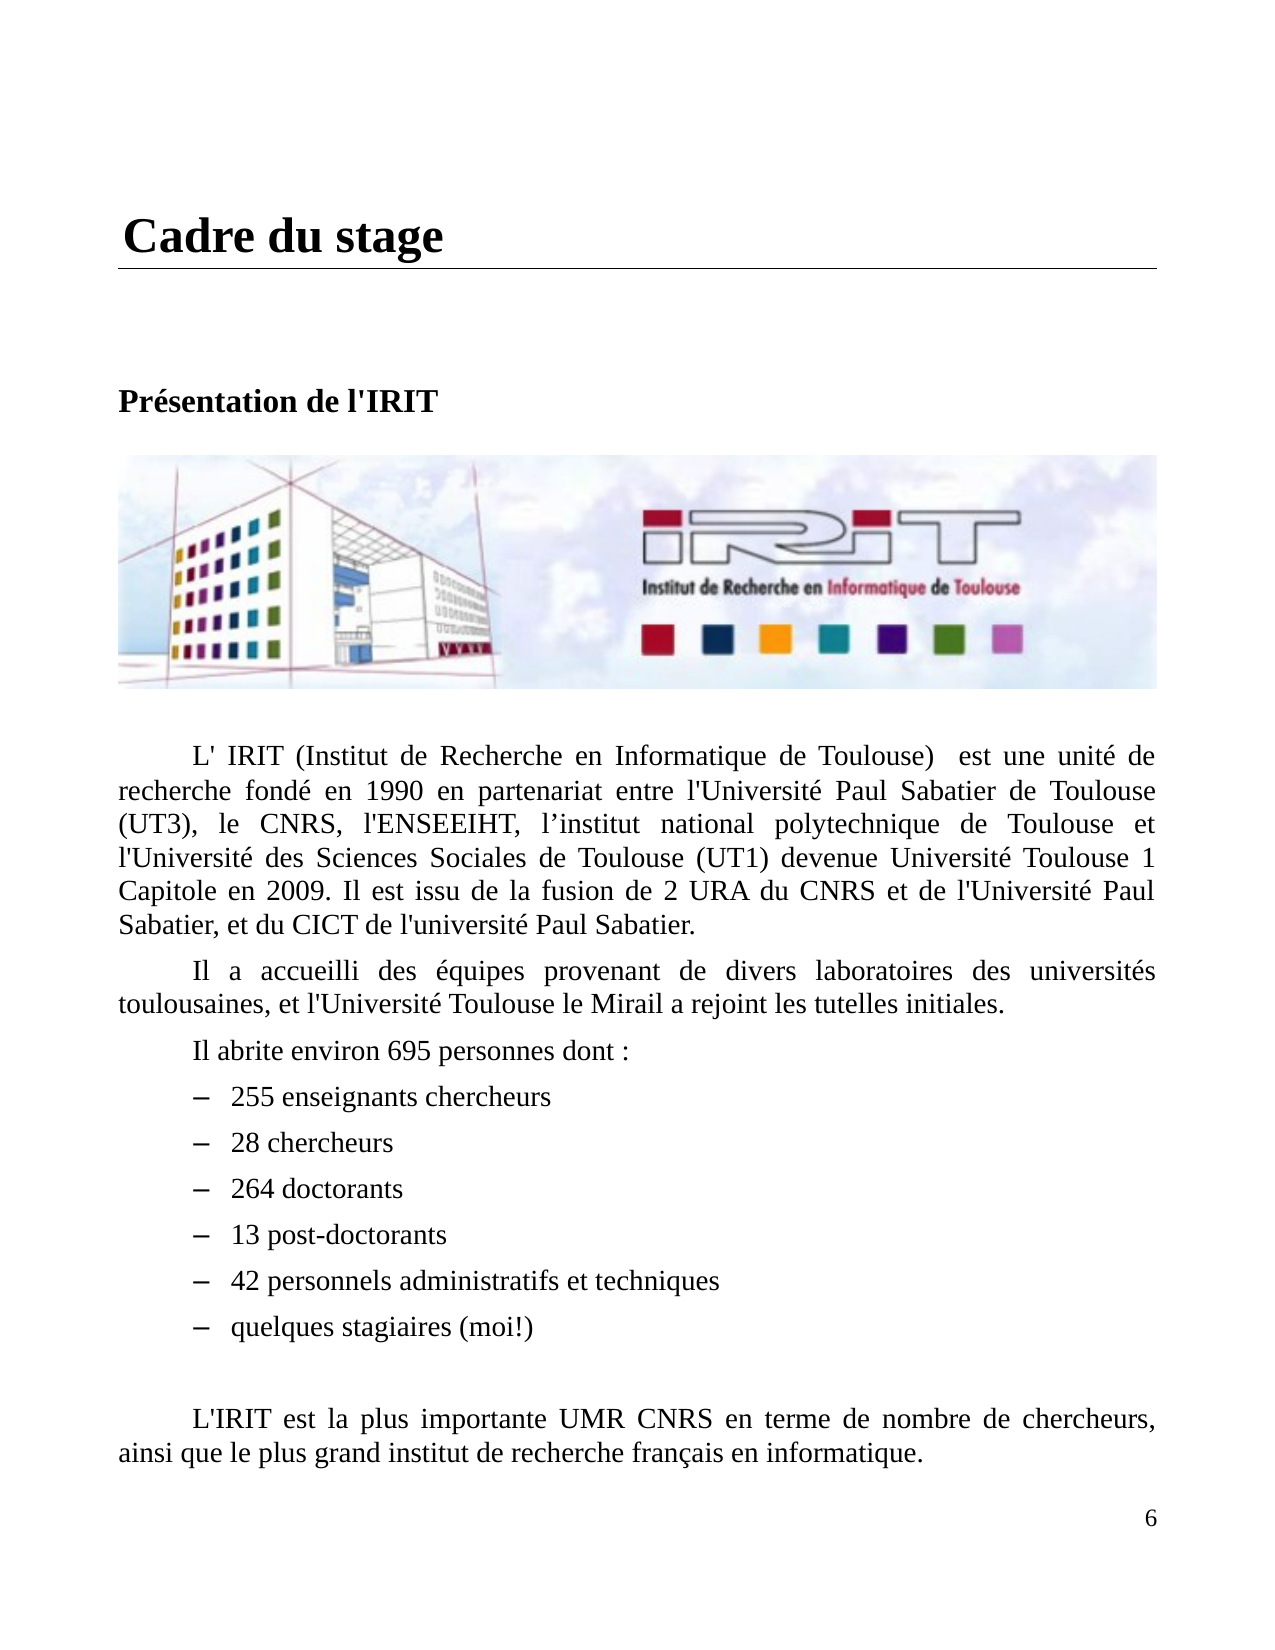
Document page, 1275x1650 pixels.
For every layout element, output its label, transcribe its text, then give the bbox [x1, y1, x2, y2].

list 28 chercheurs [193, 1125, 1157, 1158]
list 264 doctorants [193, 1171, 1157, 1204]
list 255 enseignants chercheurs [193, 1079, 1157, 1112]
text L' IRIT (Institut de Recherche en Informatique de Toulouse) est une unité de recherche fondé en 1990 en partenariat entre l'Université Paul Sabatier de Toulouse (UT3), le CNRS, l'ENSEEIHT, l’institut national polytechnique de Toulouse et l'Université des Sciences Sociales de Toulouse (UT1) devenue Université Toulouse 1 Capitole en 2009. Il est issu de la fusion de 2 URA du CNRS et de l'Université Paul Sabatier, et du CICT de l'université Paul Sabatier. [118, 734, 1157, 941]
text Il a accueilli des équipes provenant de divers laboratoires des universités toulousaines, et l'Université Toulouse le Mirail a rejoint les tutelles initiales. [118, 953, 1157, 1020]
text L'IRIT est la plus importante UMR CNRS en terme de nombre de chercheurs, ainsi que le plus grand institut de recherche français en informatique. [118, 1402, 1157, 1469]
list 42 personnels administratifs et techniques [193, 1263, 1157, 1297]
text Il abrite environ 695 personnes dont : [118, 1033, 1157, 1066]
list 13 post-doctorants [193, 1217, 1157, 1251]
picture [118, 455, 1157, 689]
subtitle Présentation de l'IRIT [118, 381, 1157, 419]
subtitle Cadre du stage [118, 201, 1157, 268]
list quelques stagiaires (moi!) [193, 1309, 1157, 1343]
